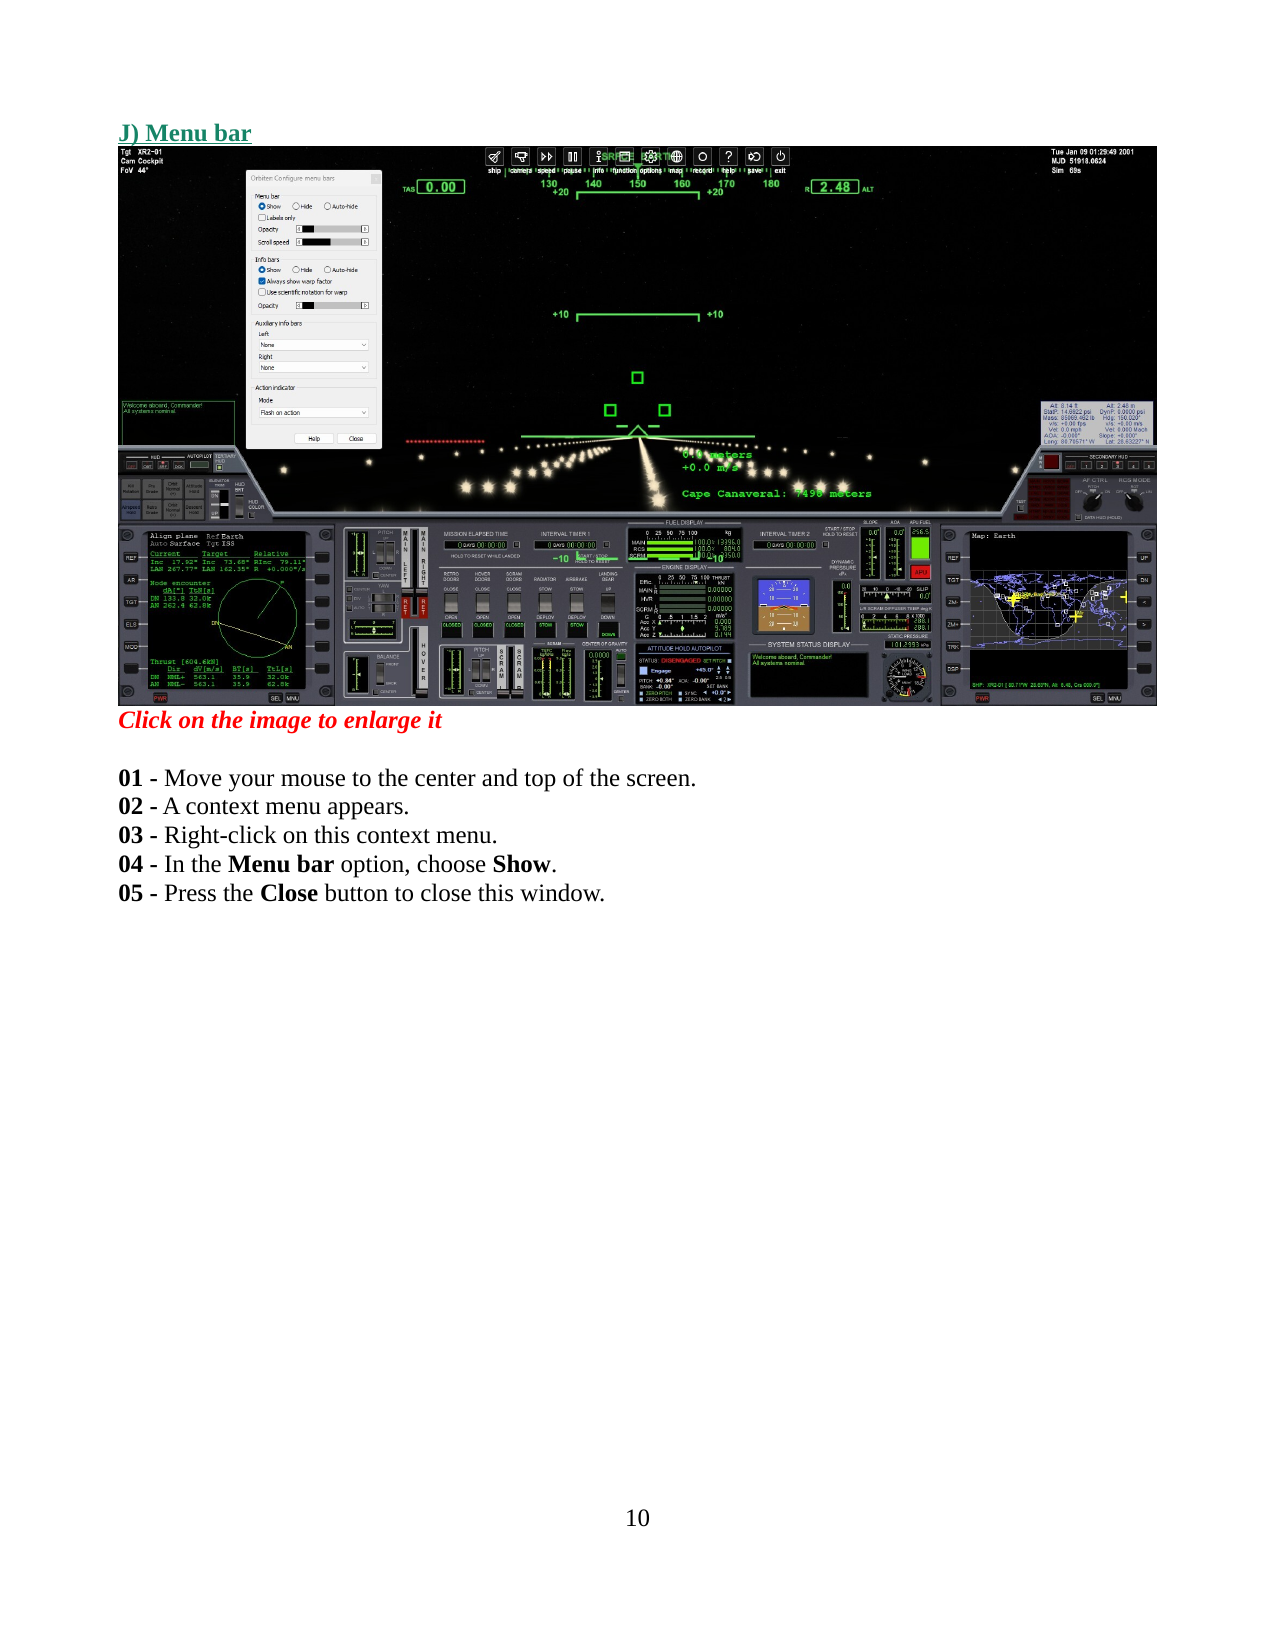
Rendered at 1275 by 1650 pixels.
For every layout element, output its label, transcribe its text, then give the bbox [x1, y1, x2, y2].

picture [118, 146, 1157, 706]
text 01 - Move your mouse to the center and top of the screen. [118, 763, 1157, 791]
text 03 - Right-click on this context menu. [118, 820, 1157, 849]
text 05 - Press the Close button to close this window. [118, 878, 1157, 906]
text 02 - A context menu appears. [118, 791, 1157, 820]
text 04 - In the Menu bar option, choose Show. [118, 849, 1157, 878]
text Click on the image to enlarge it [118, 706, 1157, 734]
text J) Menu bar [118, 118, 1157, 146]
